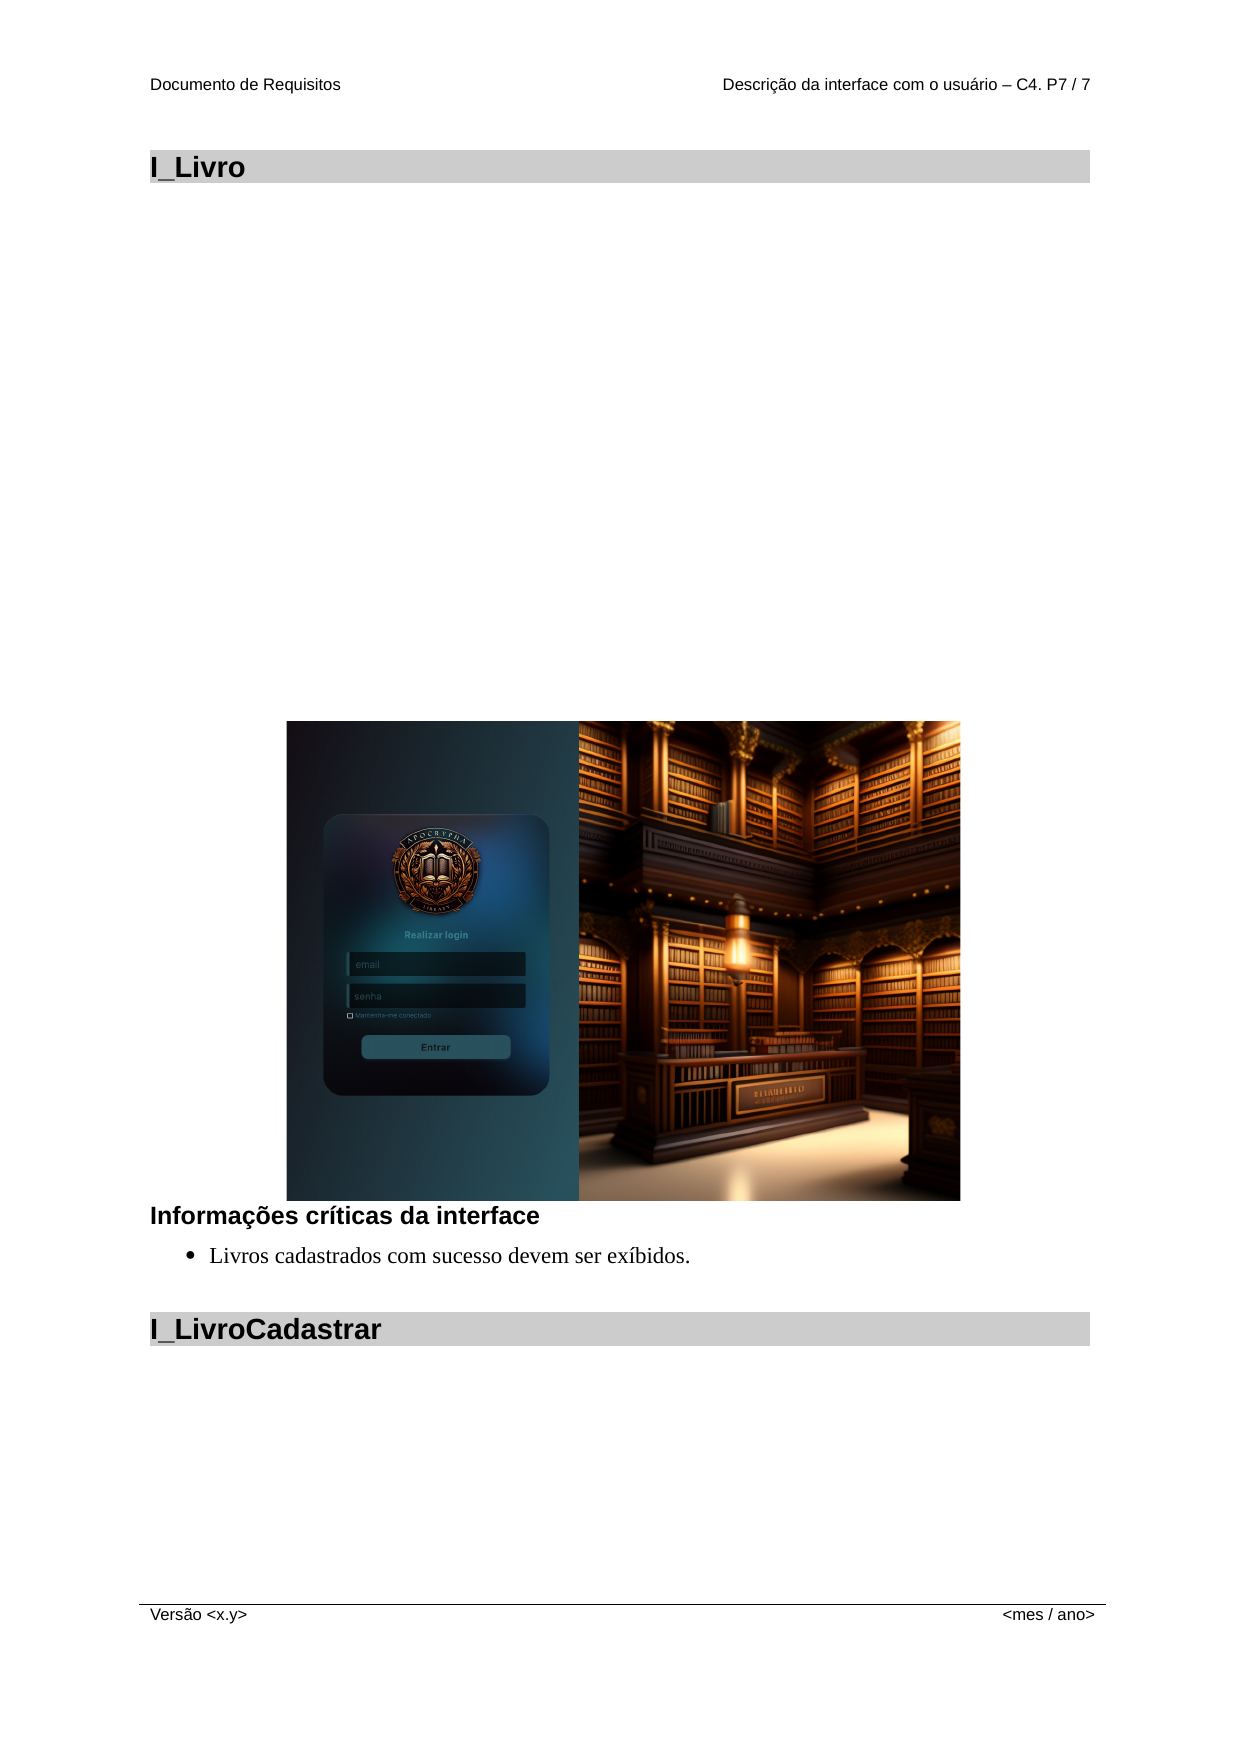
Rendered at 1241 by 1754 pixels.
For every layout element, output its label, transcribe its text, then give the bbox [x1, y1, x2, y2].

list Livros cadastrados com sucesso devem ser exíbidos. [186, 1242, 1090, 1268]
subtitle Informações críticas da interface [150, 821, 1090, 1230]
subtitle I_LivroCadastrar [150, 1312, 1090, 1346]
subtitle I_Livro [150, 150, 1090, 183]
picture [286, 721, 961, 1201]
